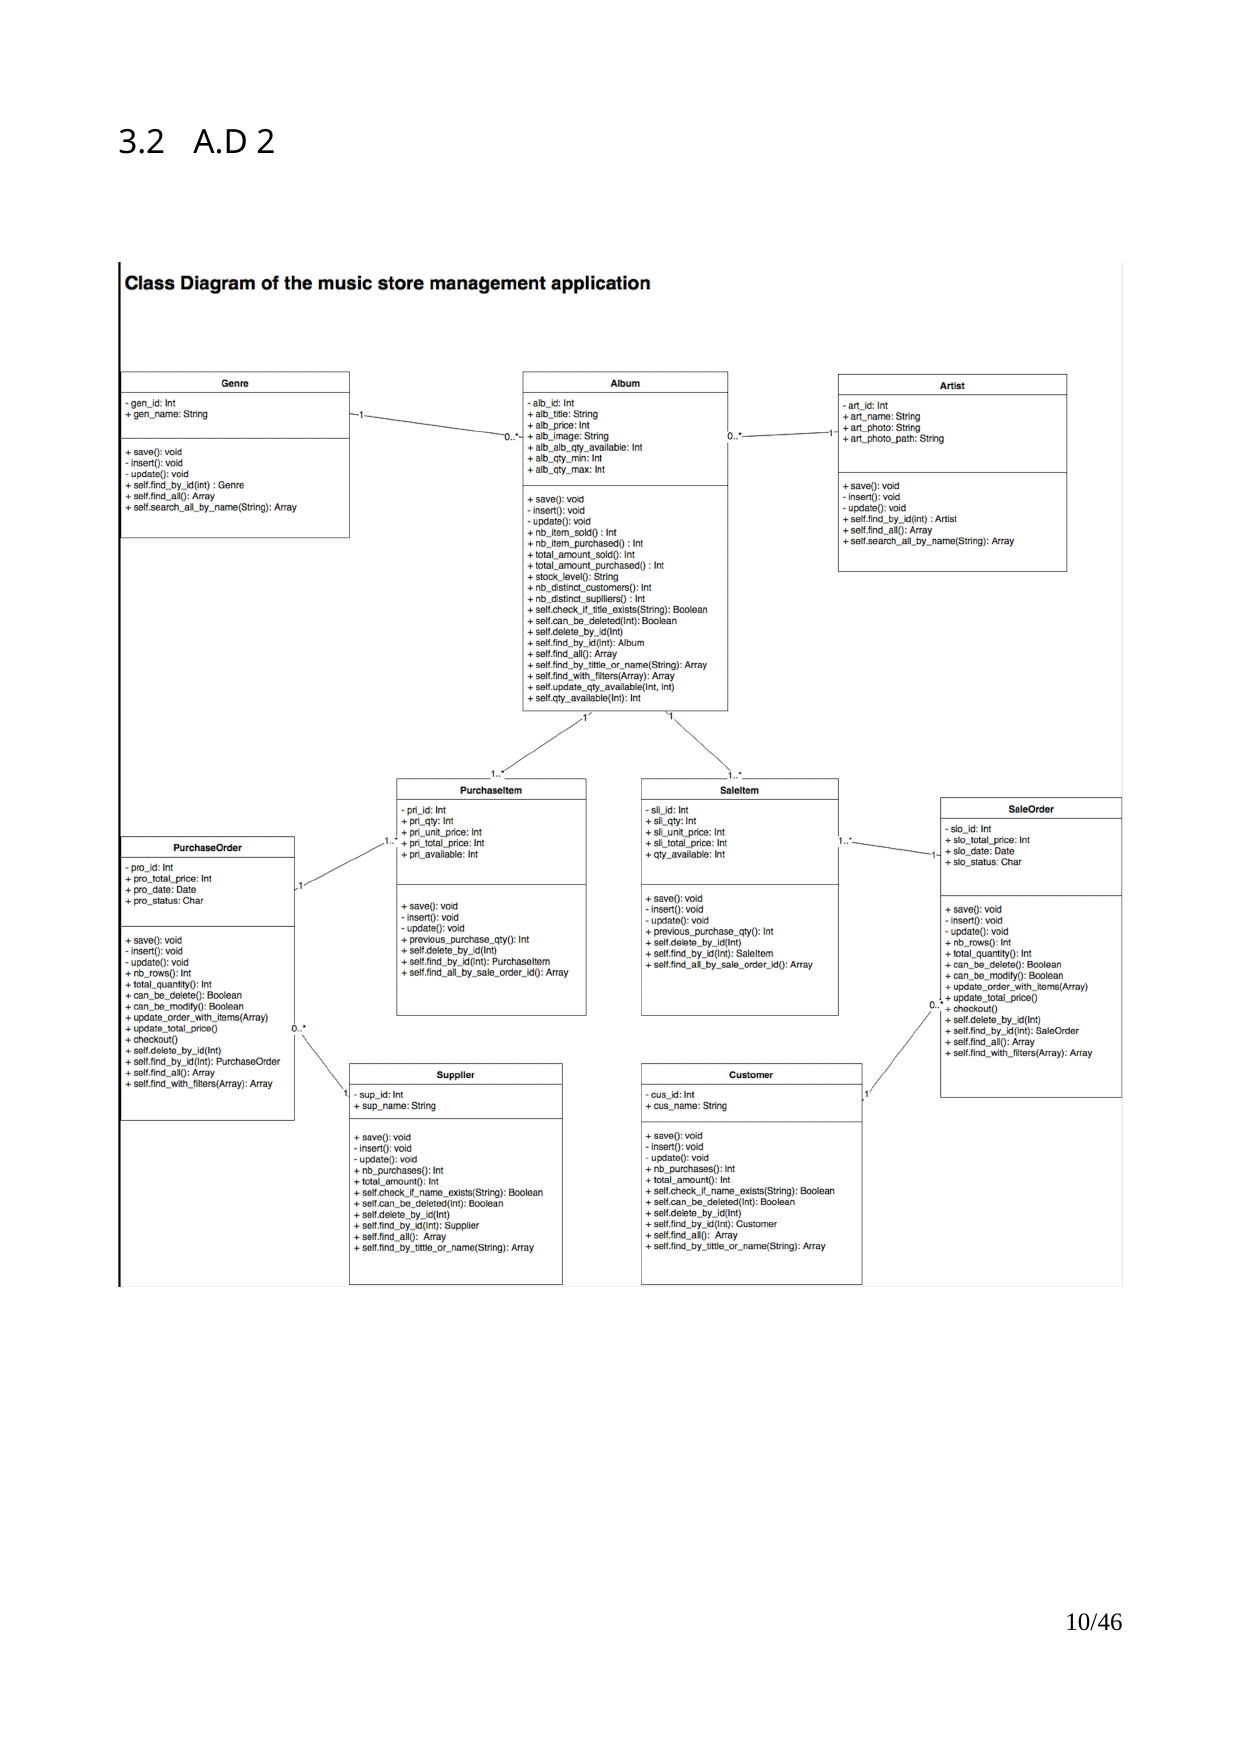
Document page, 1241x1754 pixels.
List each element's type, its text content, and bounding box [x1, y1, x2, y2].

title A.D 2 [118, 118, 1122, 163]
picture [118, 262, 1123, 1287]
